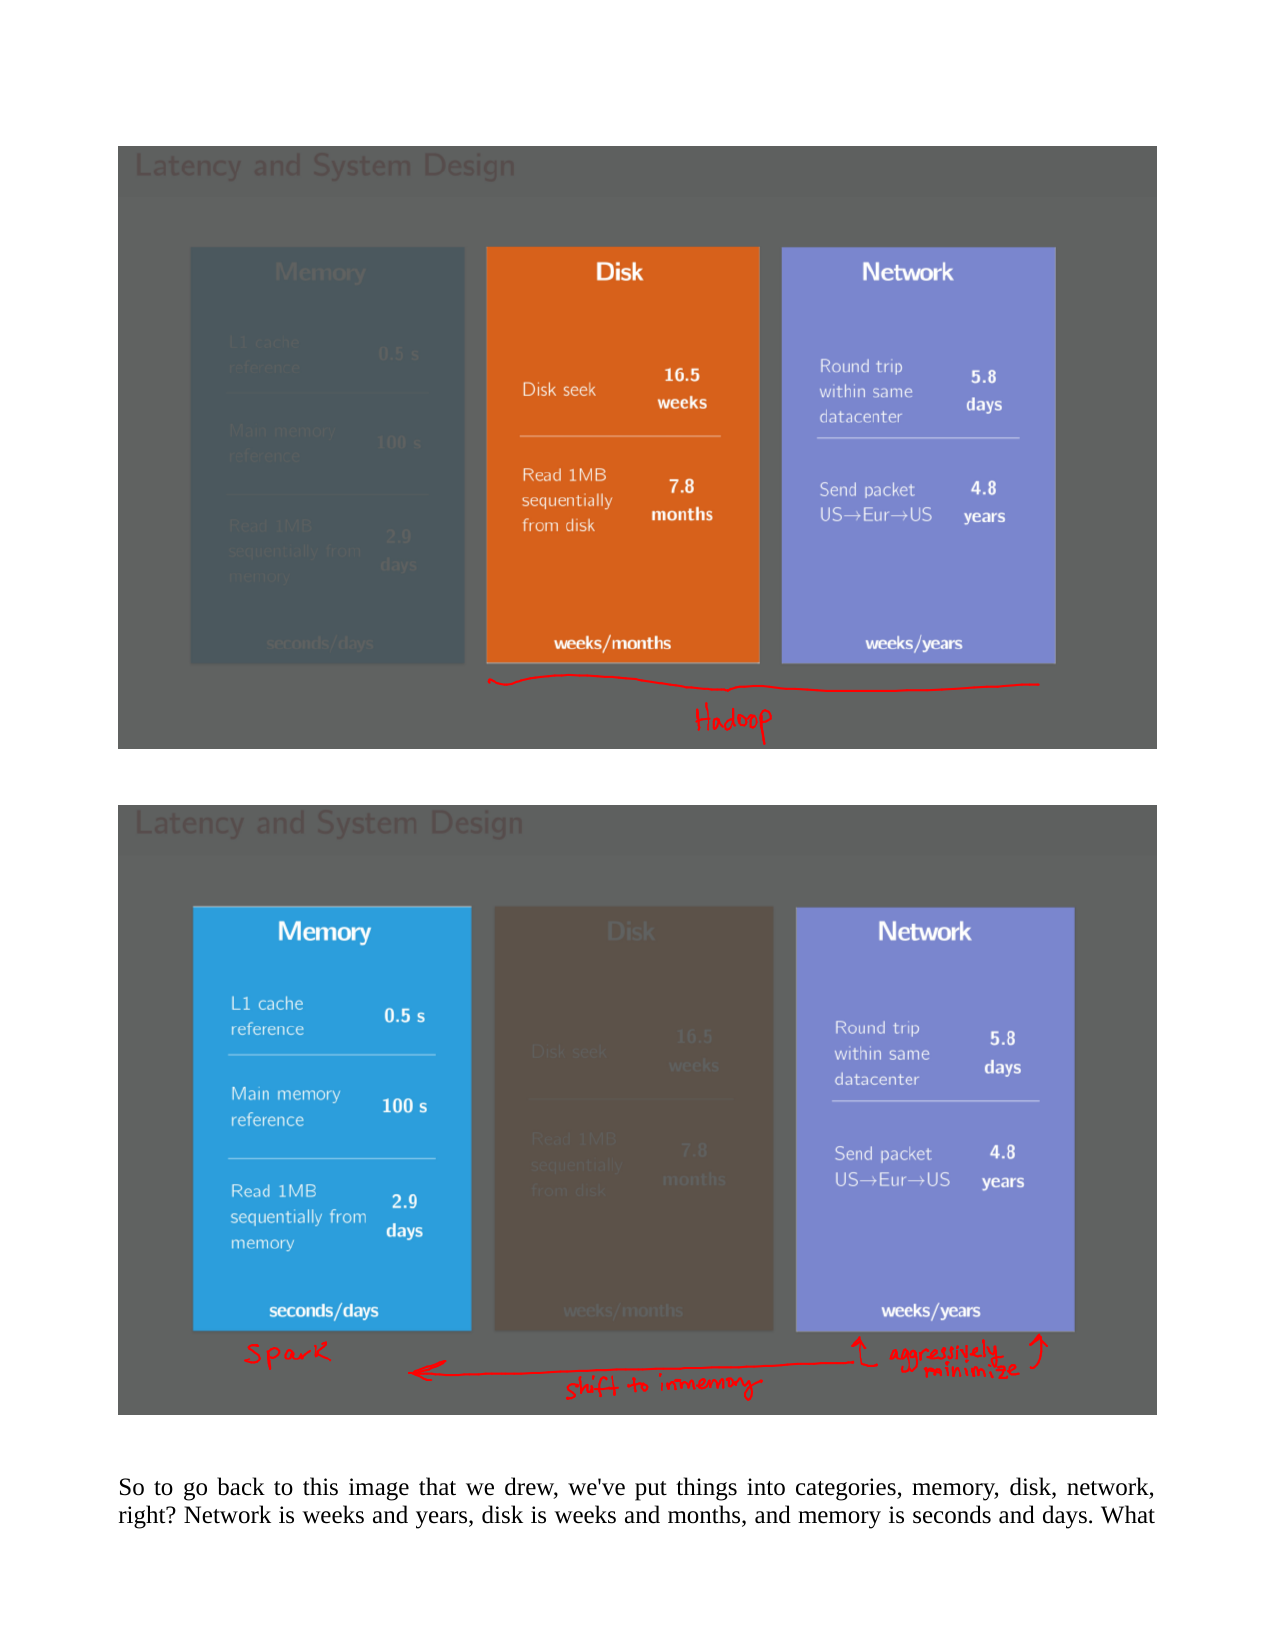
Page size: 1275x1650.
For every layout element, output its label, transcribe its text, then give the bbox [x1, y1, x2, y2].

picture [118, 805, 1157, 1415]
picture [118, 146, 1157, 749]
text So to go back to this image that we drew, we've put things into categories, memory, disk, network, right? Network is weeks and years, disk is weeks and months, and memory is seconds and days. What [118, 1472, 1157, 1529]
